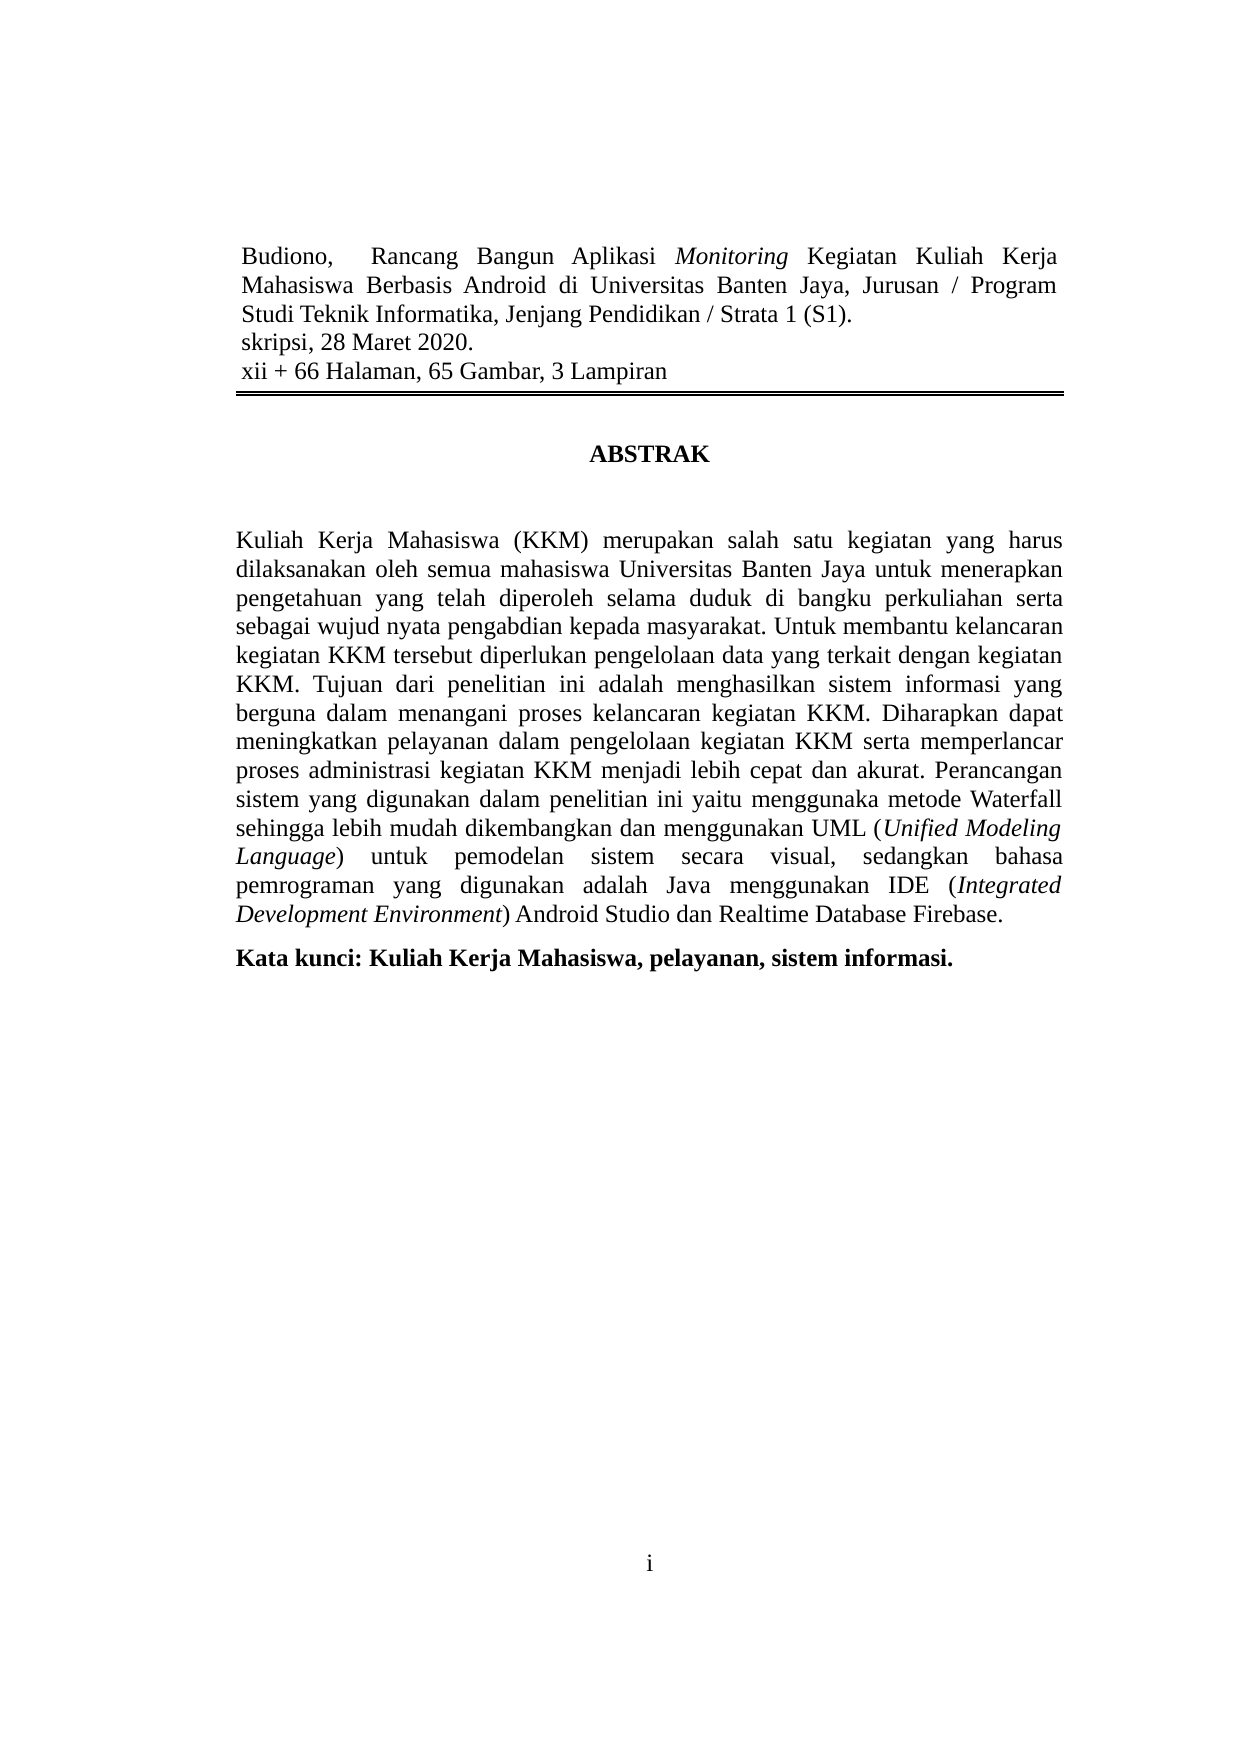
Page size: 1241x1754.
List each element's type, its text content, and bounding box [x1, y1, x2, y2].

table_header Budiono, Rancang Bangun Aplikasi Monitoring Kegiatan Kuliah Kerja Mahasiswa Berbasis Android di Universitas Banten Jaya, Jurusan / Program Studi Teknik Informatika, Jenjang Pendidikan / Strata 1 (S1). skripsi, 28 Maret 2020. xii + 66 Halaman, 65 Gambar, 3 Lampiran [236, 236, 1063, 391]
text ABSTRAK [236, 439, 1063, 468]
text Kata kunci: Kuliah Kerja Mahasiswa, pelayanan, sistem informasi. [236, 943, 1063, 971]
text Kuliah Kerja Mahasiswa (KKM) merupakan salah satu kegiatan yang harus dilaksanakan oleh semua mahasiswa Universitas Banten Jaya untuk menerapkan pengetahuan yang telah diperoleh selama duduk di bangku perkuliahan serta sebagai wujud nyata pengabdian kepada masyarakat. Untuk membantu kelancaran kegiatan KKM tersebut diperlukan pengelolaan data yang terkait dengan kegiatan KKM. Tujuan dari penelitian ini adalah menghasilkan sistem informasi yang berguna dalam menangani proses kelancaran kegiatan KKM. Diharapkan dapat meningkatkan pelayanan dalam pengelolaan kegiatan KKM serta memperlancar proses administrasi kegiatan KKM menjadi lebih cepat dan akurat. Perancangan sistem yang digunakan dalam penelitian ini yaitu menggunaka metode Waterfall sehingga lebih mudah dikembangkan dan menggunakan UML (Unified Modeling Language) untuk pemodelan sistem secara visual, sedangkan bahasa pemrograman yang digunakan adalah Java menggunakan IDE (Integrated Development Environment) Android Studio dan Realtime Database Firebase. [236, 525, 1063, 928]
